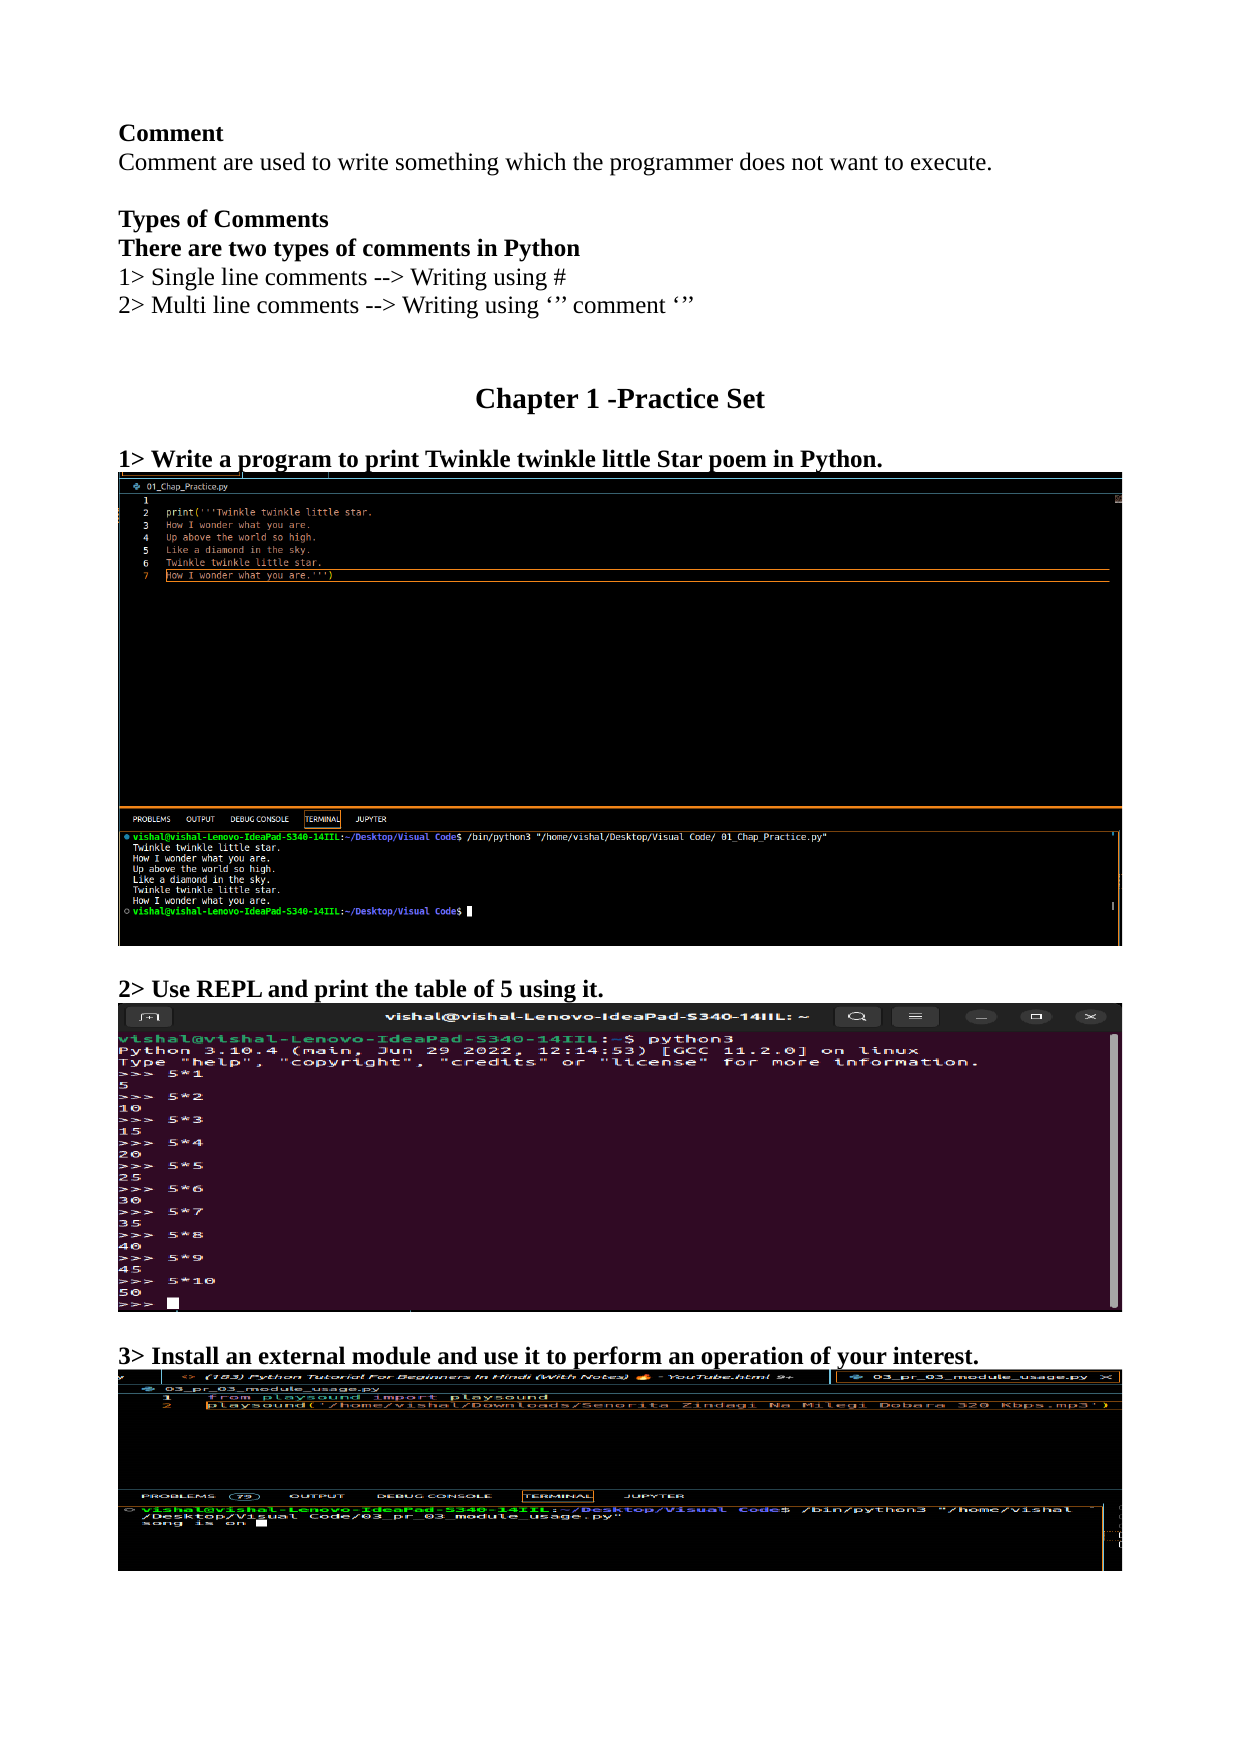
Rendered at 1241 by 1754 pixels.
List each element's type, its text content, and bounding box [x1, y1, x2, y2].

text 1> Write a program to print Twinkle twinkle little Star poem in Python. [118, 444, 1122, 472]
text 1> Single line comments --> Writing using # [118, 262, 1122, 291]
text 2> Use REPL and print the table of 5 using it. [118, 974, 1122, 1003]
picture [118, 1003, 1123, 1312]
text 3> Install an external module and use it to perform an operation of your interest. [118, 1341, 1122, 1369]
text 2> Multi line comments --> Writing using ‘’’ comment ‘’’ [118, 291, 1122, 319]
picture [118, 472, 1123, 946]
text Types of Comments [118, 204, 1122, 233]
text There are two types of comments in Python [118, 233, 1122, 262]
text Chapter 1 -Practice Set [118, 382, 1122, 415]
text Comment [118, 118, 1122, 147]
text Comment are used to write something which the programmer does not want to execute. [118, 147, 1122, 176]
picture [118, 1369, 1123, 1571]
